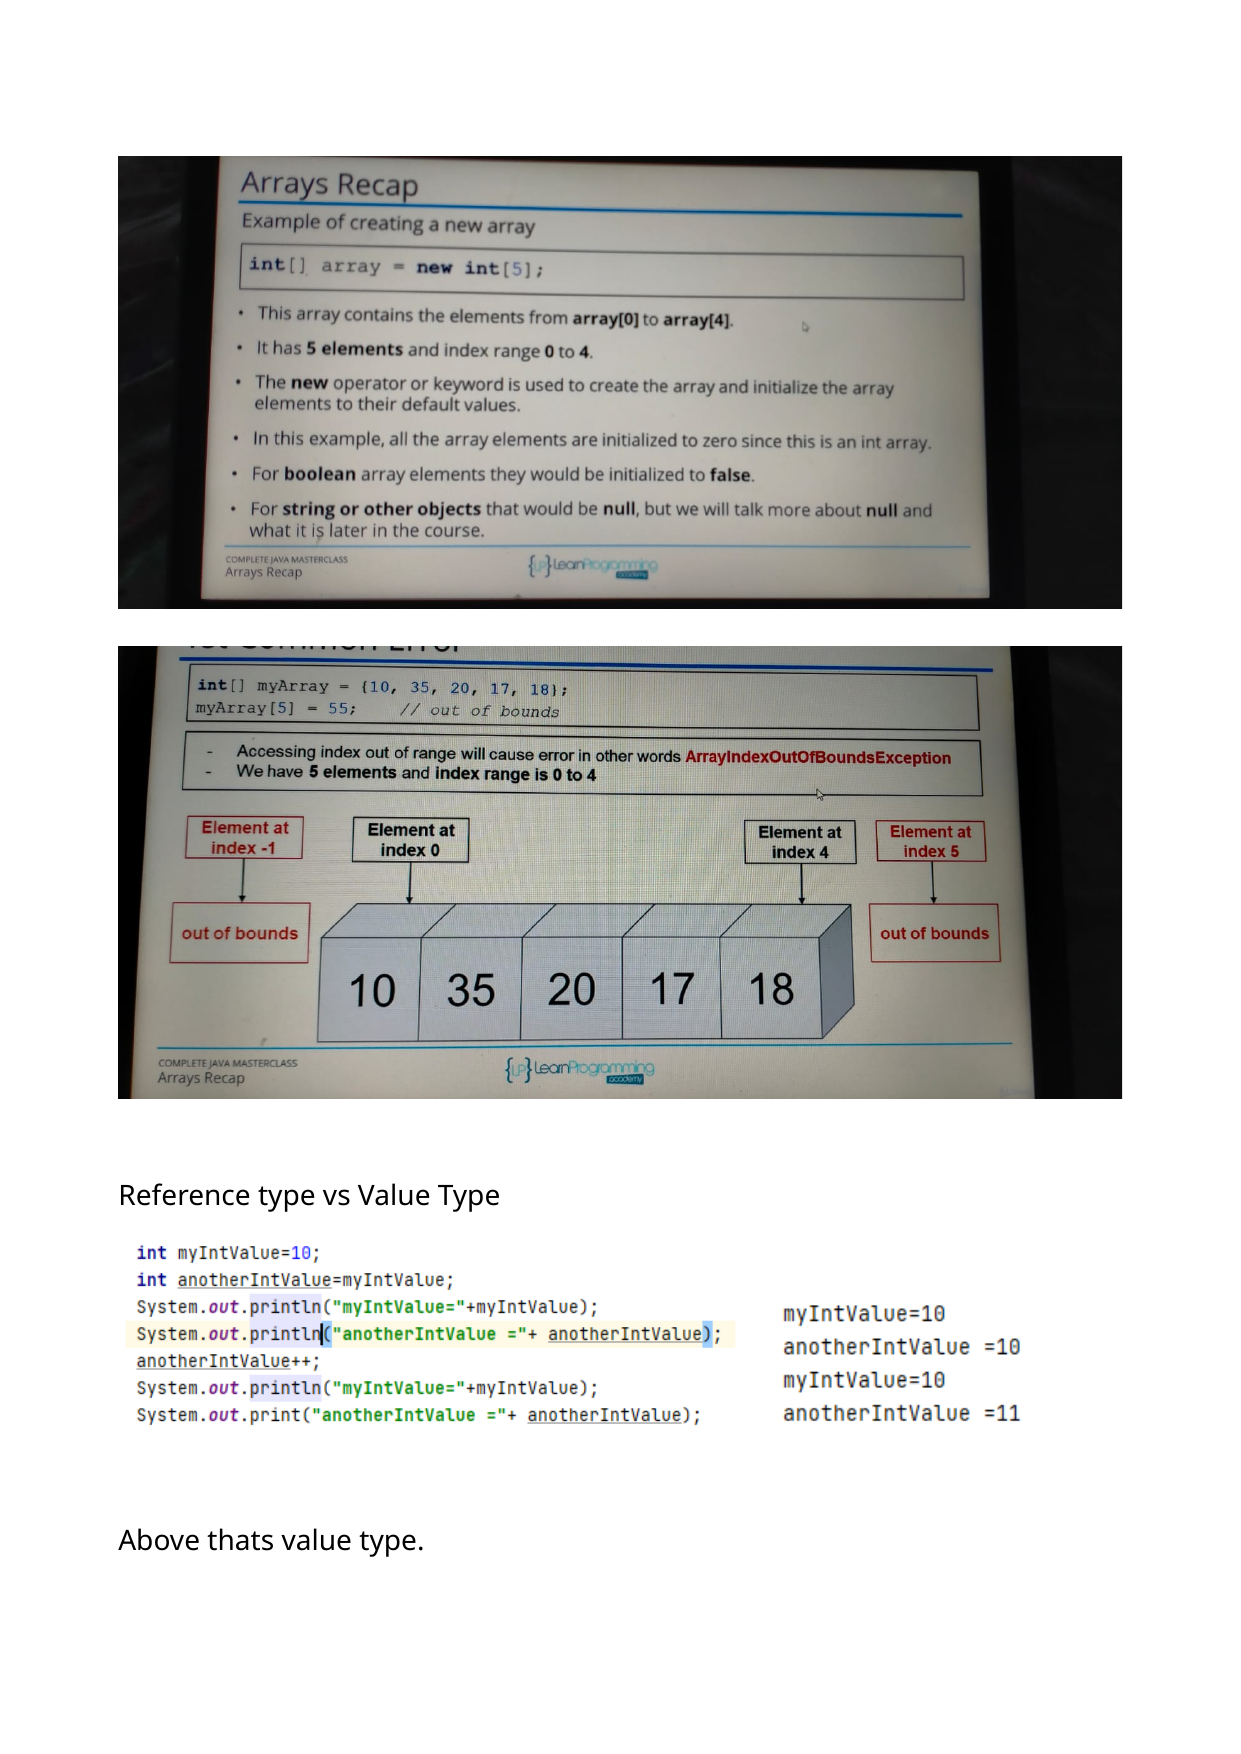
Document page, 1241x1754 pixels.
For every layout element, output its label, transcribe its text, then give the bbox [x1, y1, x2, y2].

text Above thats value type. [118, 1520, 1122, 1558]
picture [766, 1294, 1084, 1429]
picture [125, 1236, 736, 1465]
text Reference type vs Value Type [118, 1175, 1122, 1213]
picture [118, 156, 1123, 609]
picture [118, 646, 1123, 1099]
